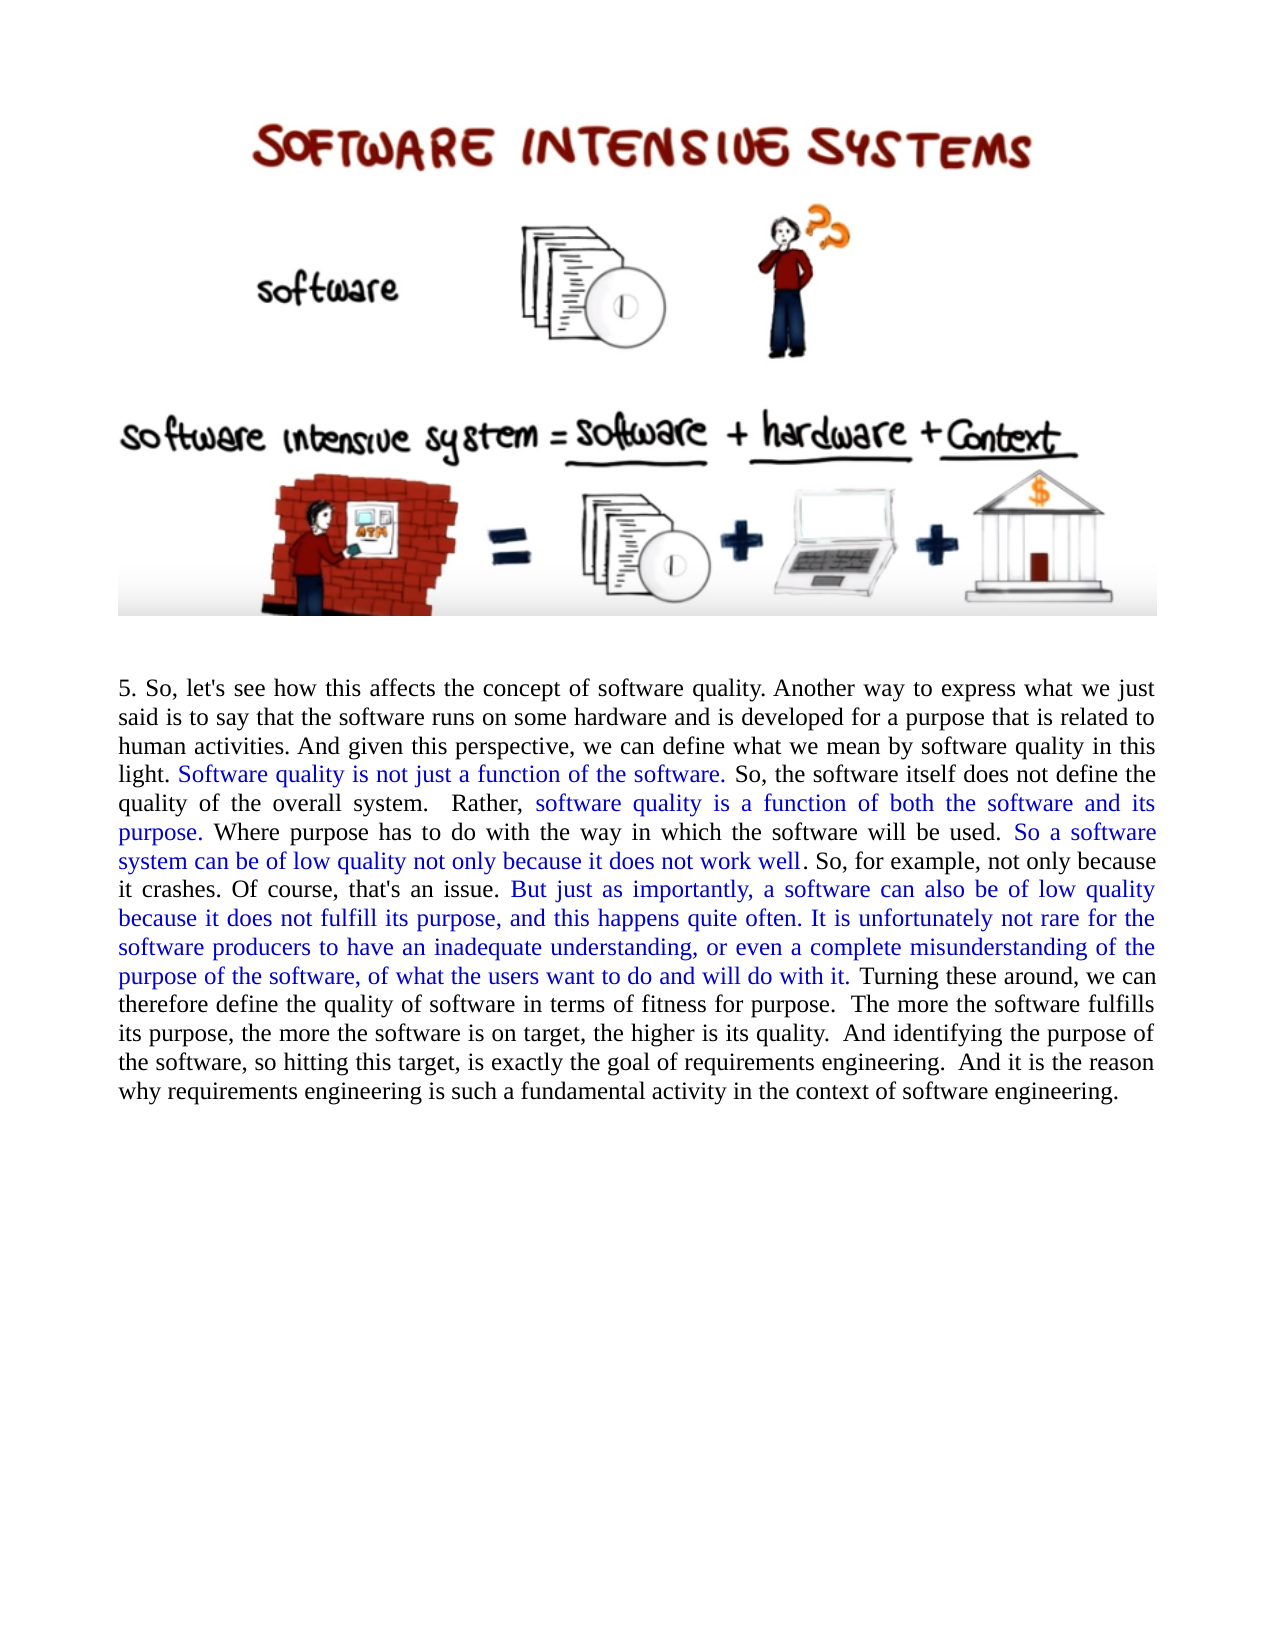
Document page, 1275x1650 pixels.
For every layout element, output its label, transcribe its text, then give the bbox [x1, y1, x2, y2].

text 5. So, let's see how this affects the concept of software quality. Another way to express what we just said is to say that the software runs on some hardware and is developed for a purpose that is related to human activities. And given this perspective, we can define what we mean by software quality in this light. Software quality is not just a function of the software. So, the software itself does not define the quality of the overall system. Rather, software quality is a function of both the software and its purpose. Where purpose has to do with the way in which the software will be used. So a software system can be of low quality not only because it does not work well. So, for example, not only because it crashes. Of course, that's an issue. But just as importantly, a software can also be of low quality because it does not fulfill its purpose, and this happens quite often. It is unfortunately not rare for the software producers to have an inadequate understanding, or even a complete misunderstanding of the purpose of the software, of what the users want to do and will do with it. Turning these around, we can therefore define the quality of software in terms of fitness for purpose. The more the software fulfills its purpose, the more the software is on target, the higher is its quality. And identifying the purpose of the software, so hitting this target, is exactly the goal of requirements engineering. And it is the reason why requirements engineering is such a fundamental activity in the context of software engineering. [118, 673, 1157, 1104]
picture [118, 118, 1157, 616]
